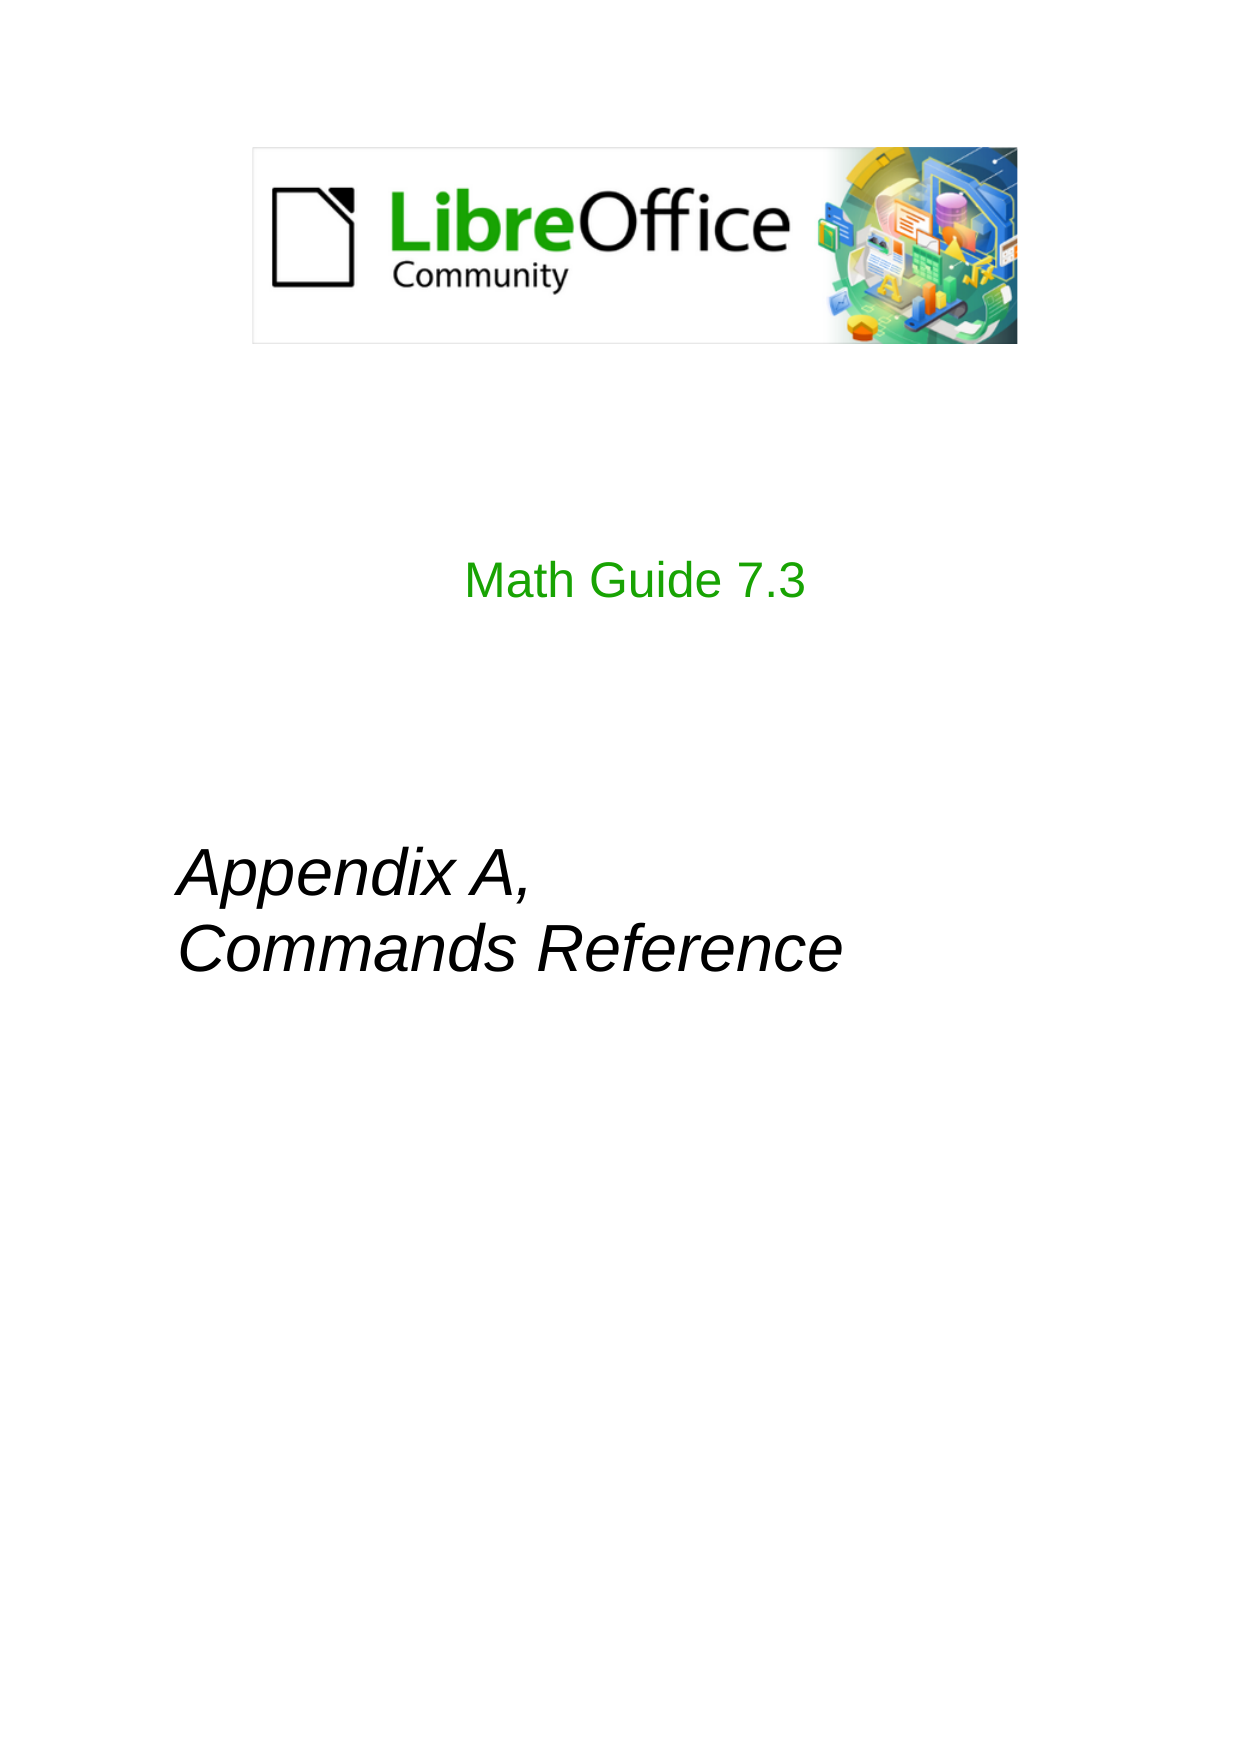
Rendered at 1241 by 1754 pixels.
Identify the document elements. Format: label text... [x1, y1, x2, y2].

title Appendix A, Commands Reference [177, 833, 1093, 986]
text Math Guide 7.3 [177, 550, 1093, 608]
picture [252, 147, 1018, 344]
